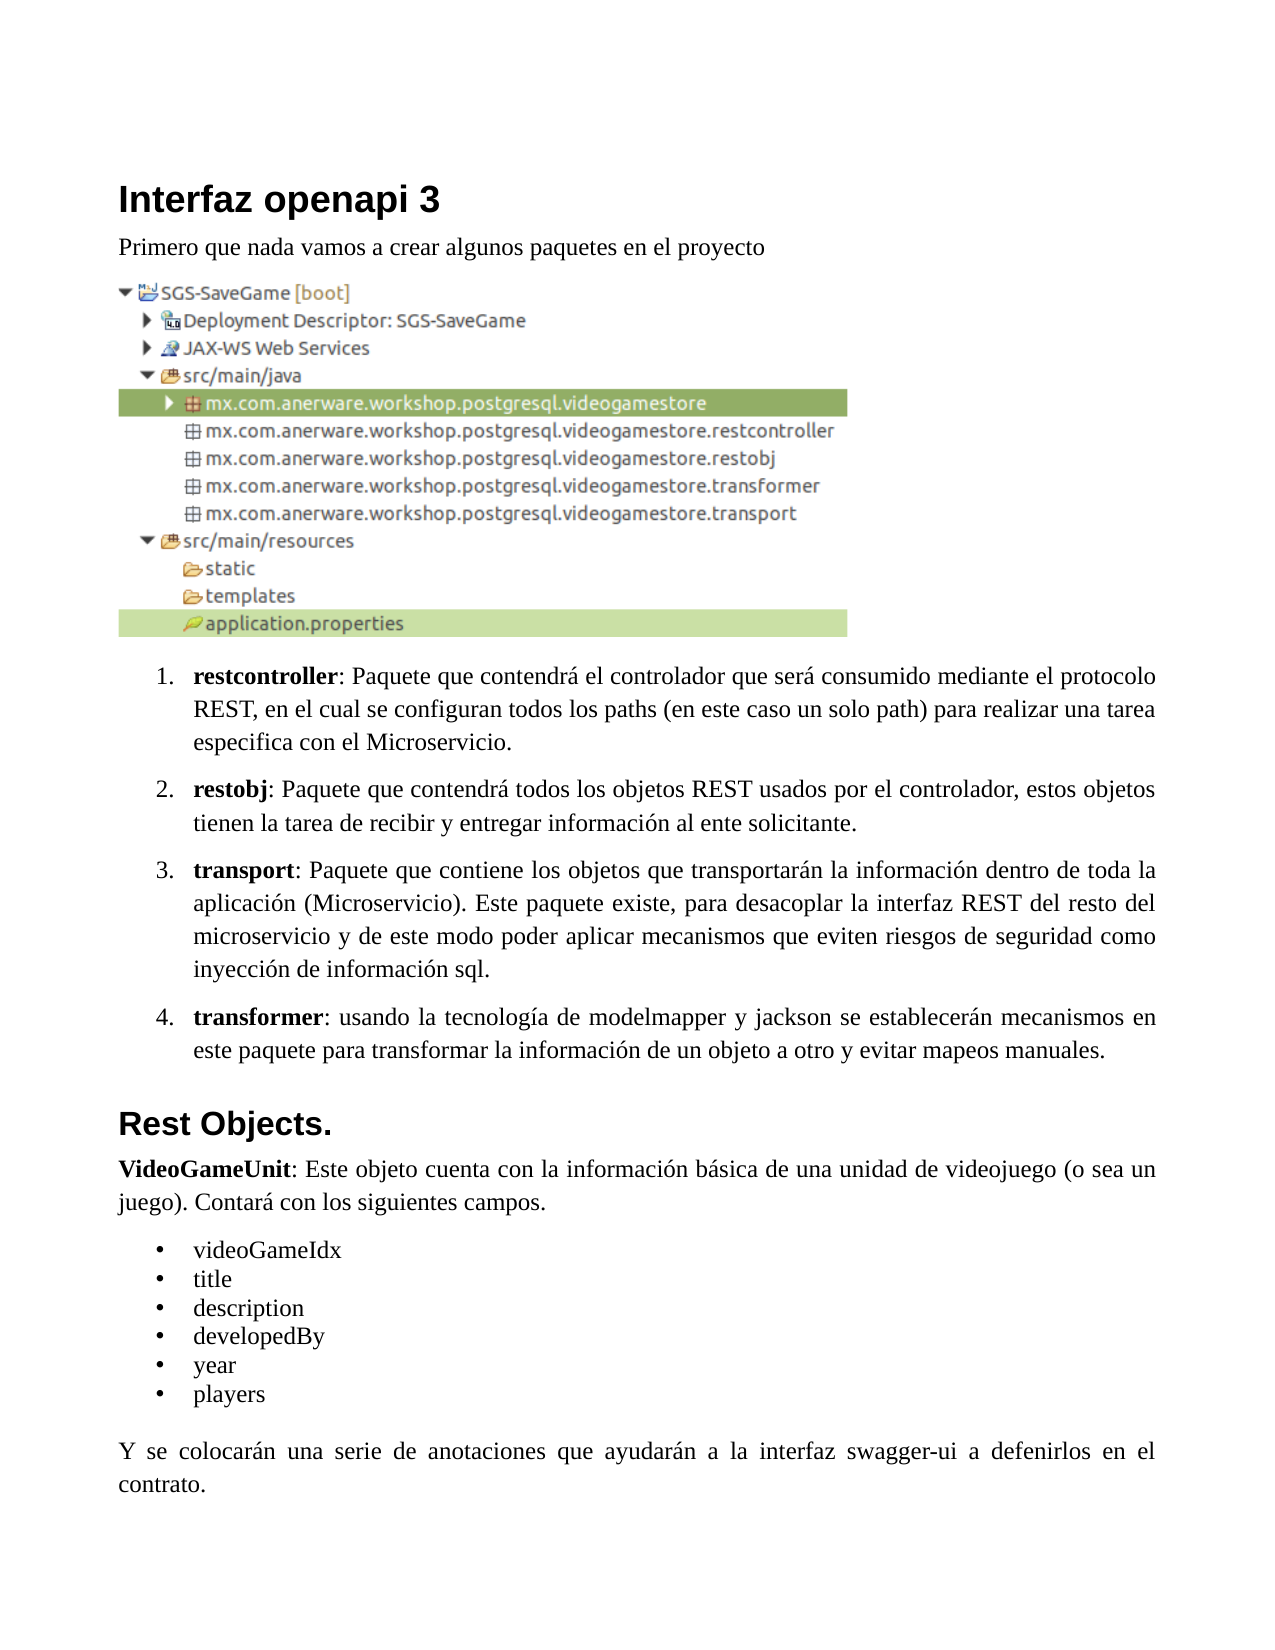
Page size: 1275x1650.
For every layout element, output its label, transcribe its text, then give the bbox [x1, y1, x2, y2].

list restcontroller: Paquete que contendrá el controlador que será consumido mediante el protocolo REST, en el cual se configuran todos los paths (en este caso un solo path) para realizar una tarea especifica con el Microservicio. [156, 661, 1157, 756]
text Primero que nada vamos a crear algunos paquetes en el proyecto [118, 232, 1157, 261]
list players [156, 1379, 1157, 1408]
list developedBy [156, 1321, 1157, 1350]
list restobj: Paquete que contendrá todos los objetos REST usados por el controlador, estos objetos tienen la tarea de recibir y entregar información al ente solicitante. [156, 774, 1157, 836]
subtitle Interfaz openapi 3 [118, 176, 1157, 220]
list videoGameIdx [156, 1235, 1157, 1264]
list description [156, 1293, 1157, 1321]
list transformer: usando la tecnología de modelmapper y jackson se establecerán mecanismos en este paquete para transformar la información de un objeto a otro y evitar mapeos manuales. [156, 1002, 1157, 1064]
text VideoGameUnit: Este objeto cuenta con la información básica de una unidad de videojuego (o sea un juego). Contará con los siguientes campos. [118, 1154, 1157, 1216]
text Y se colocarán una serie de anotaciones que ayudarán a la interfaz swagger-ui a defenirlos en el contrato. [118, 1436, 1157, 1498]
picture [118, 280, 848, 637]
list year [156, 1350, 1157, 1379]
subtitle Rest Objects. [118, 1103, 1157, 1142]
list transport: Paquete que contiene los objetos que transportarán la información dentro de toda la aplicación (Microservicio). Este paquete existe, para desacoplar la interfaz REST del resto del microservicio y de este modo poder aplicar mecanismos que eviten riesgos de seguridad como inyección de información sql. [156, 855, 1157, 983]
list title [156, 1264, 1157, 1293]
